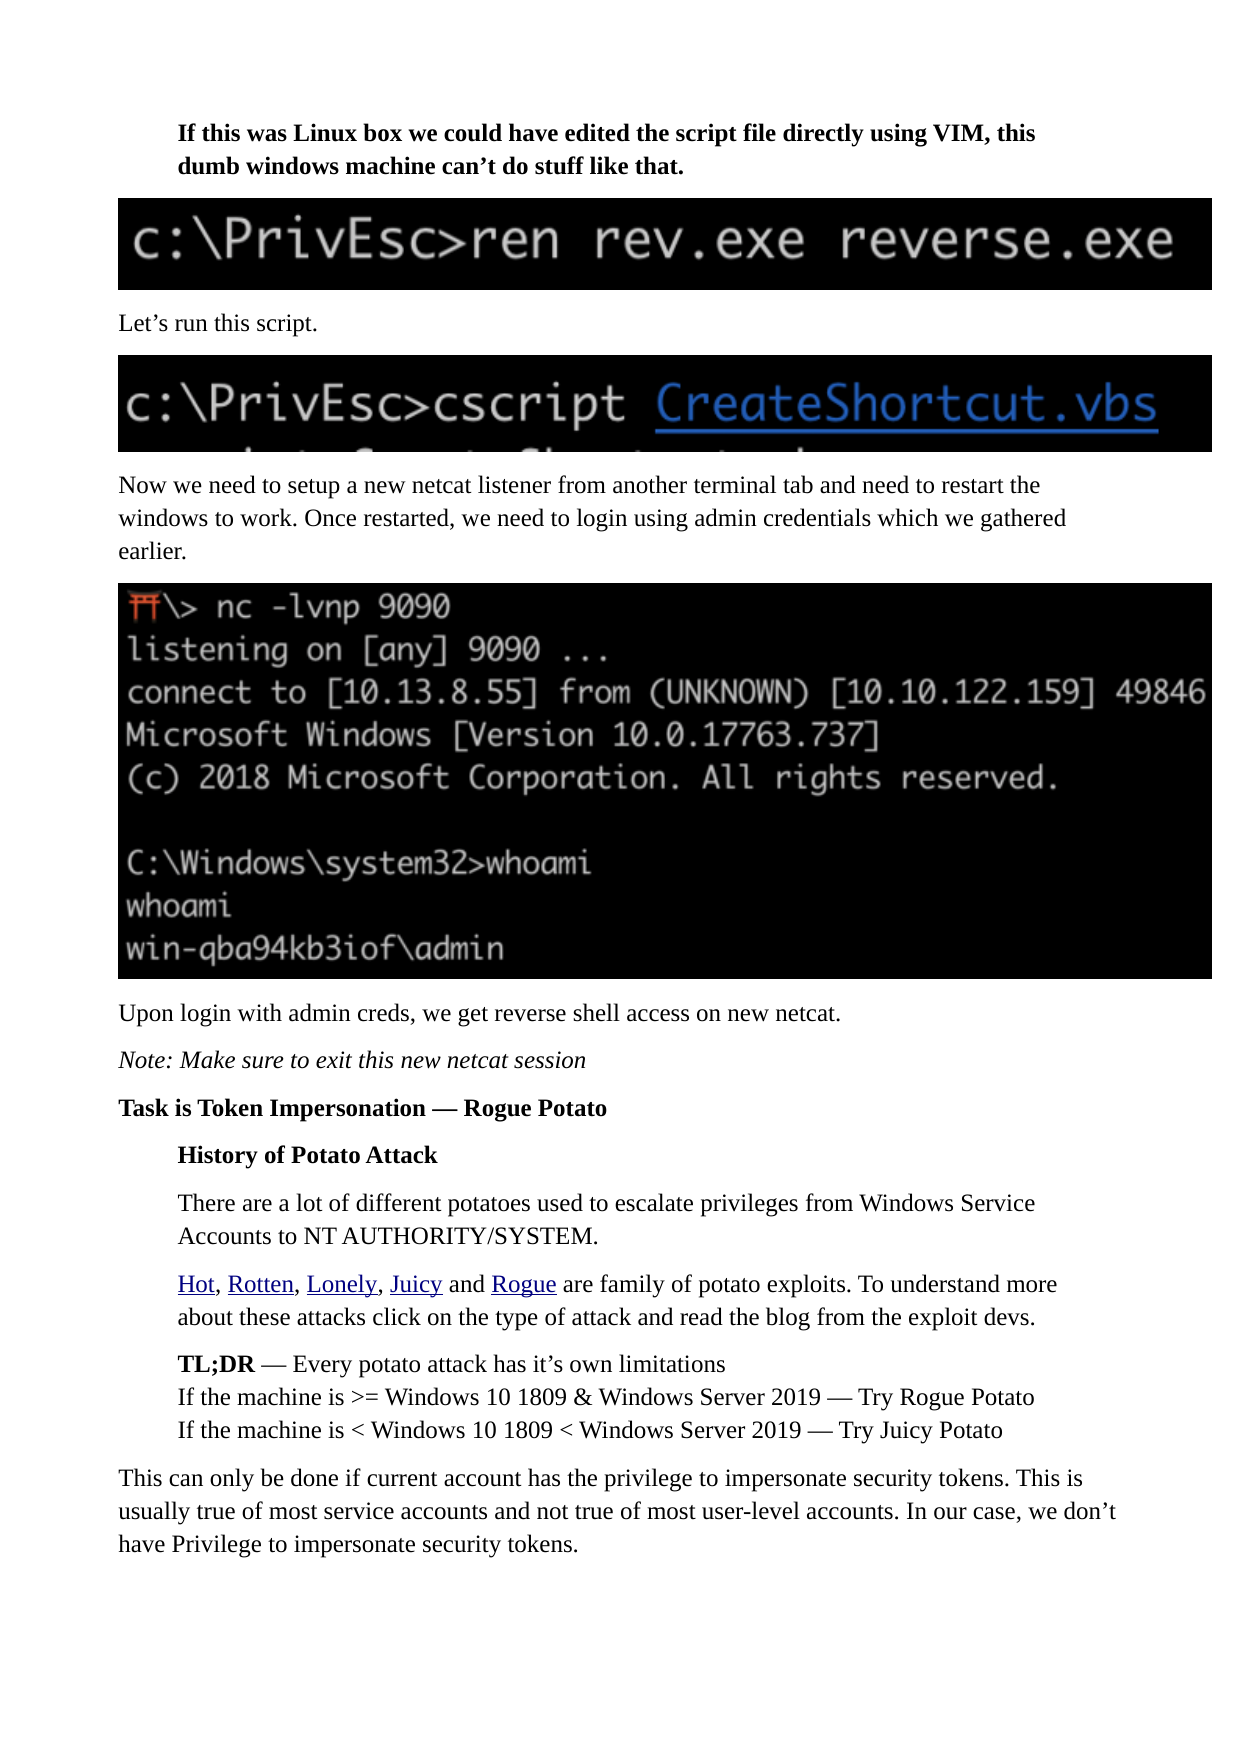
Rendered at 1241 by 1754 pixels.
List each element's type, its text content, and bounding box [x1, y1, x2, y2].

text TL;DR — Every potato attack has it’s own limitations If the machine is >= Windows 10 1809 & Windows Server 2019 — Try Rogue Potato If the machine is < Windows 10 1809 < Windows Server 2019 — Try Juicy Potato [177, 1349, 1063, 1444]
text Task is Token Impersonation — Rogue Potato [118, 1093, 1122, 1122]
text History of Potato Attack [177, 1141, 1063, 1169]
text Now we need to setup a new netcat listener from another terminal tab and need to restart the windows to work. Once restarted, we need to login using admin credentials which we gathered earlier. [118, 470, 1122, 565]
text This can only be done if current account has the privilege to impersonate security tokens. This is usually true of most service accounts and not true of most user-level accounts. In our case, we don’t have Privilege to impersonate security tokens. [118, 1463, 1122, 1558]
picture [118, 198, 1212, 290]
picture [118, 355, 1212, 452]
picture [118, 583, 1212, 979]
text If this was Linux box we could have edited the script file directly using VIM, this dumb windows machine can’t do stuff like that. [177, 118, 1063, 180]
text Let’s run this script. [118, 308, 1122, 337]
text Hot, Rotten, Lonely, Juicy and Rogue are family of potato exploits. To understand more about these attacks click on the type of attack and read the blog from the exploit devs. [177, 1269, 1063, 1331]
text Upon login with admin creds, we get reverse shell access on new netcat. [118, 998, 1122, 1027]
text Note: Make sure to exit this new netcat session [118, 1045, 1122, 1074]
text There are a lot of different potatoes used to escalate privileges from Windows Service Accounts to NT AUTHORITY/SYSTEM. [177, 1188, 1063, 1250]
